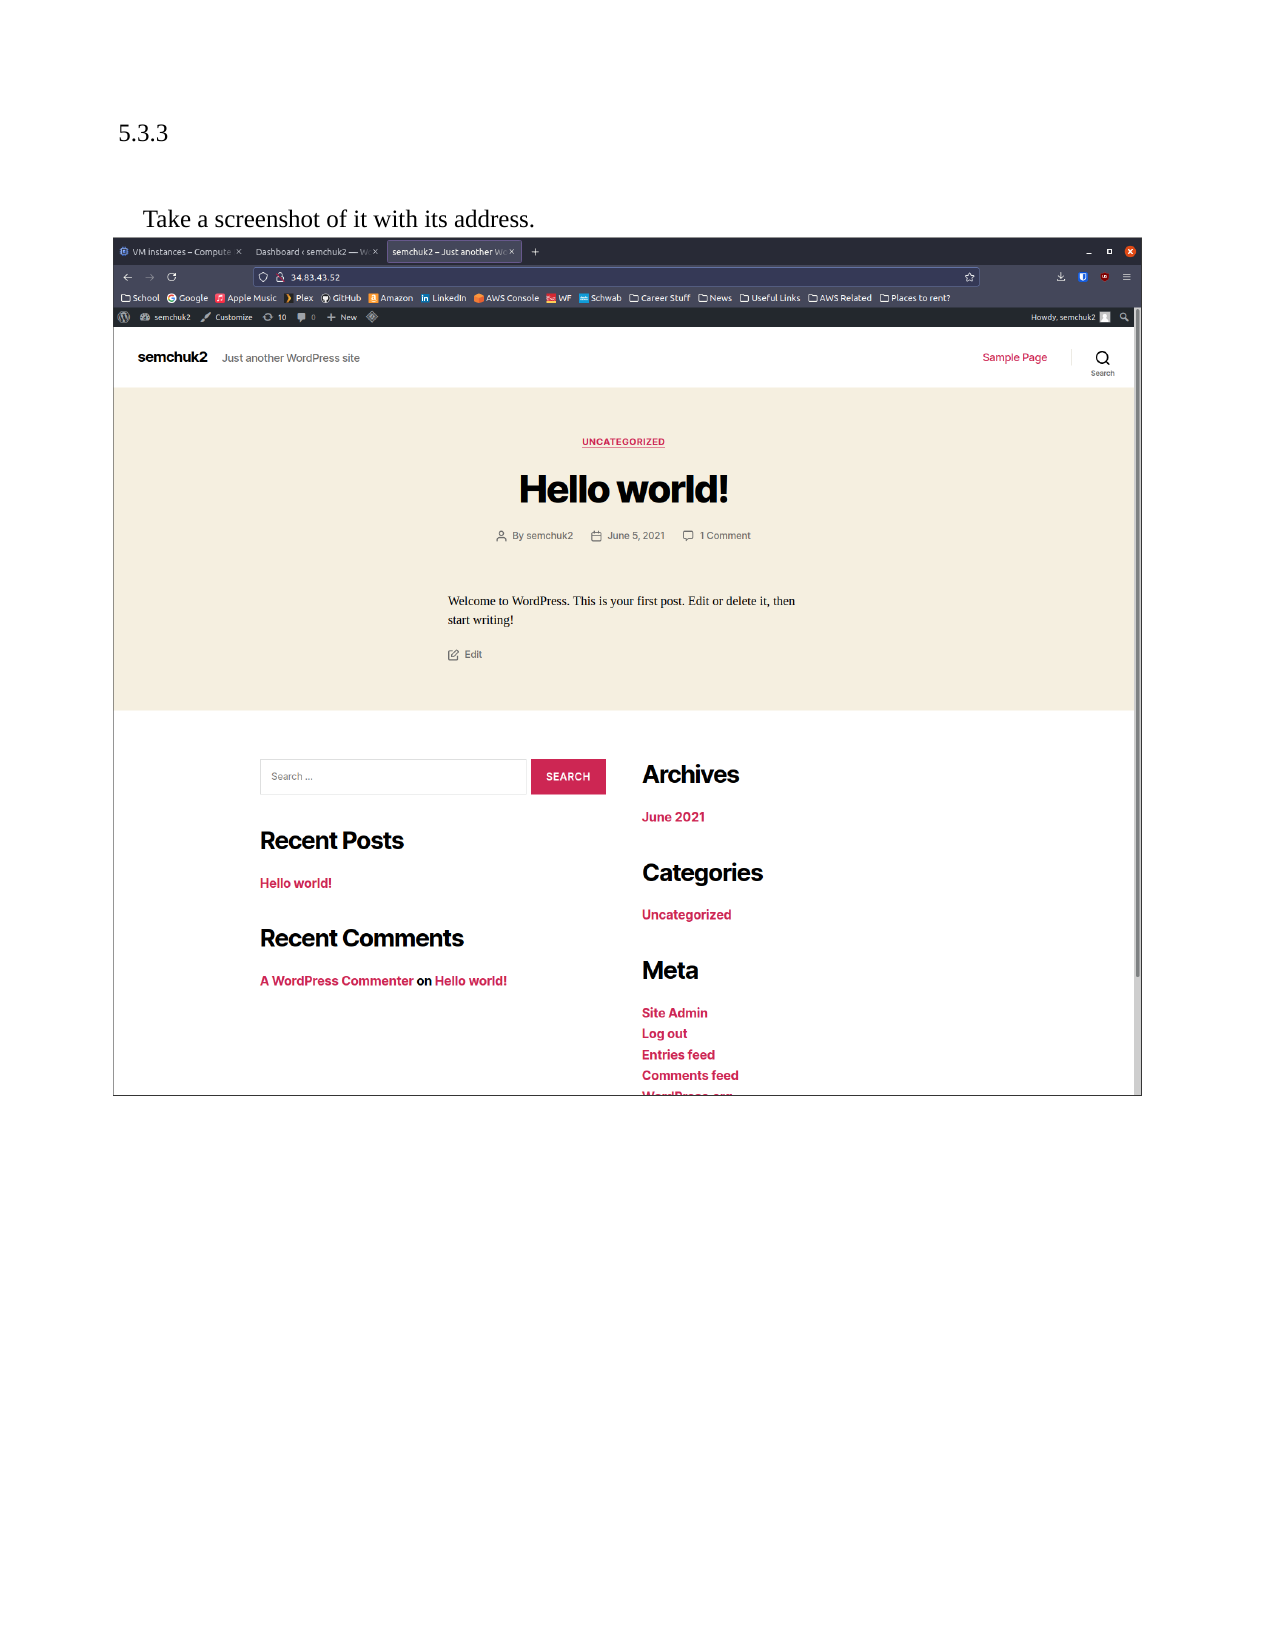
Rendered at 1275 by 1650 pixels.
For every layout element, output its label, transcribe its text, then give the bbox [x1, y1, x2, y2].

text 5.3.3 [118, 118, 1157, 147]
picture [107, 233, 1147, 1101]
text Take a screenshot of it with its address. [118, 204, 1157, 233]
